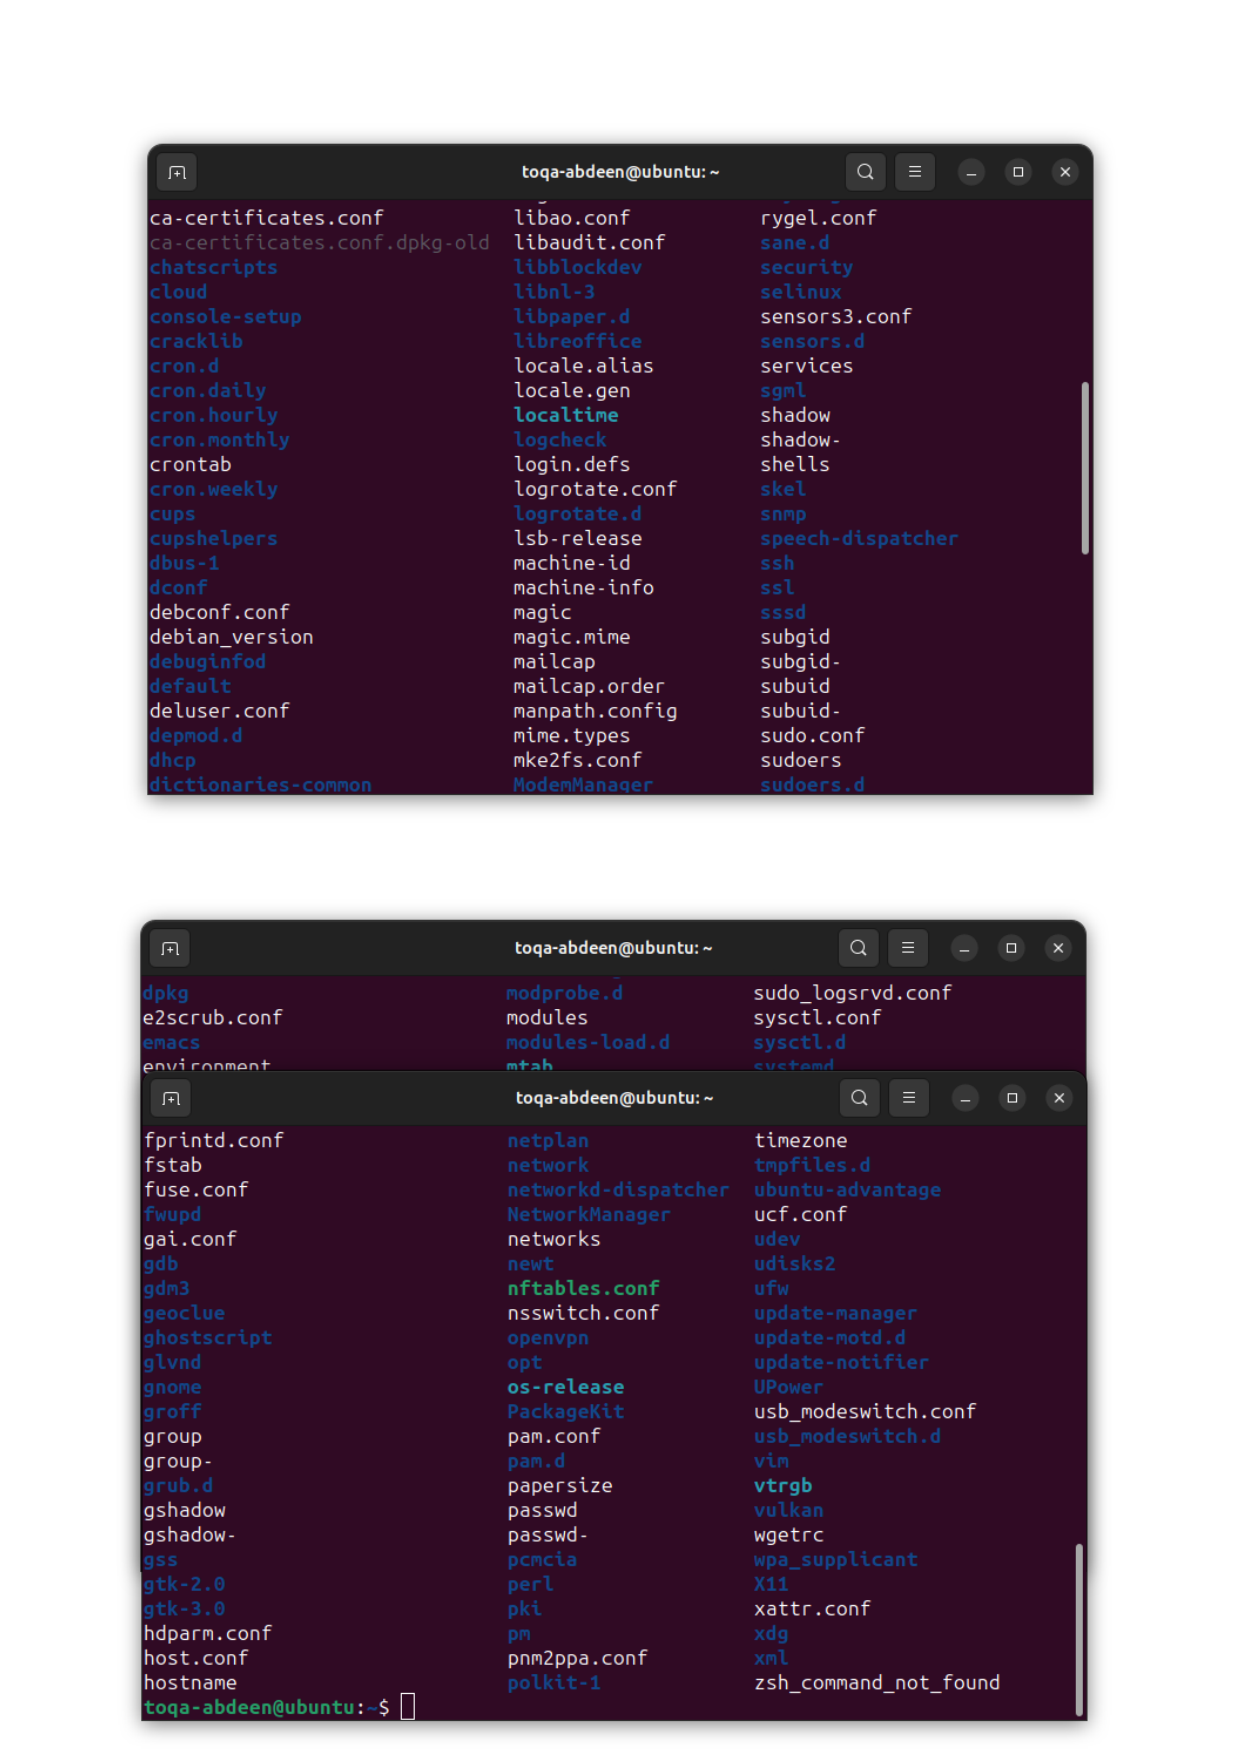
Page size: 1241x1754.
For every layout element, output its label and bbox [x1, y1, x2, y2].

picture [118, 118, 1123, 828]
picture [111, 894, 1117, 1754]
